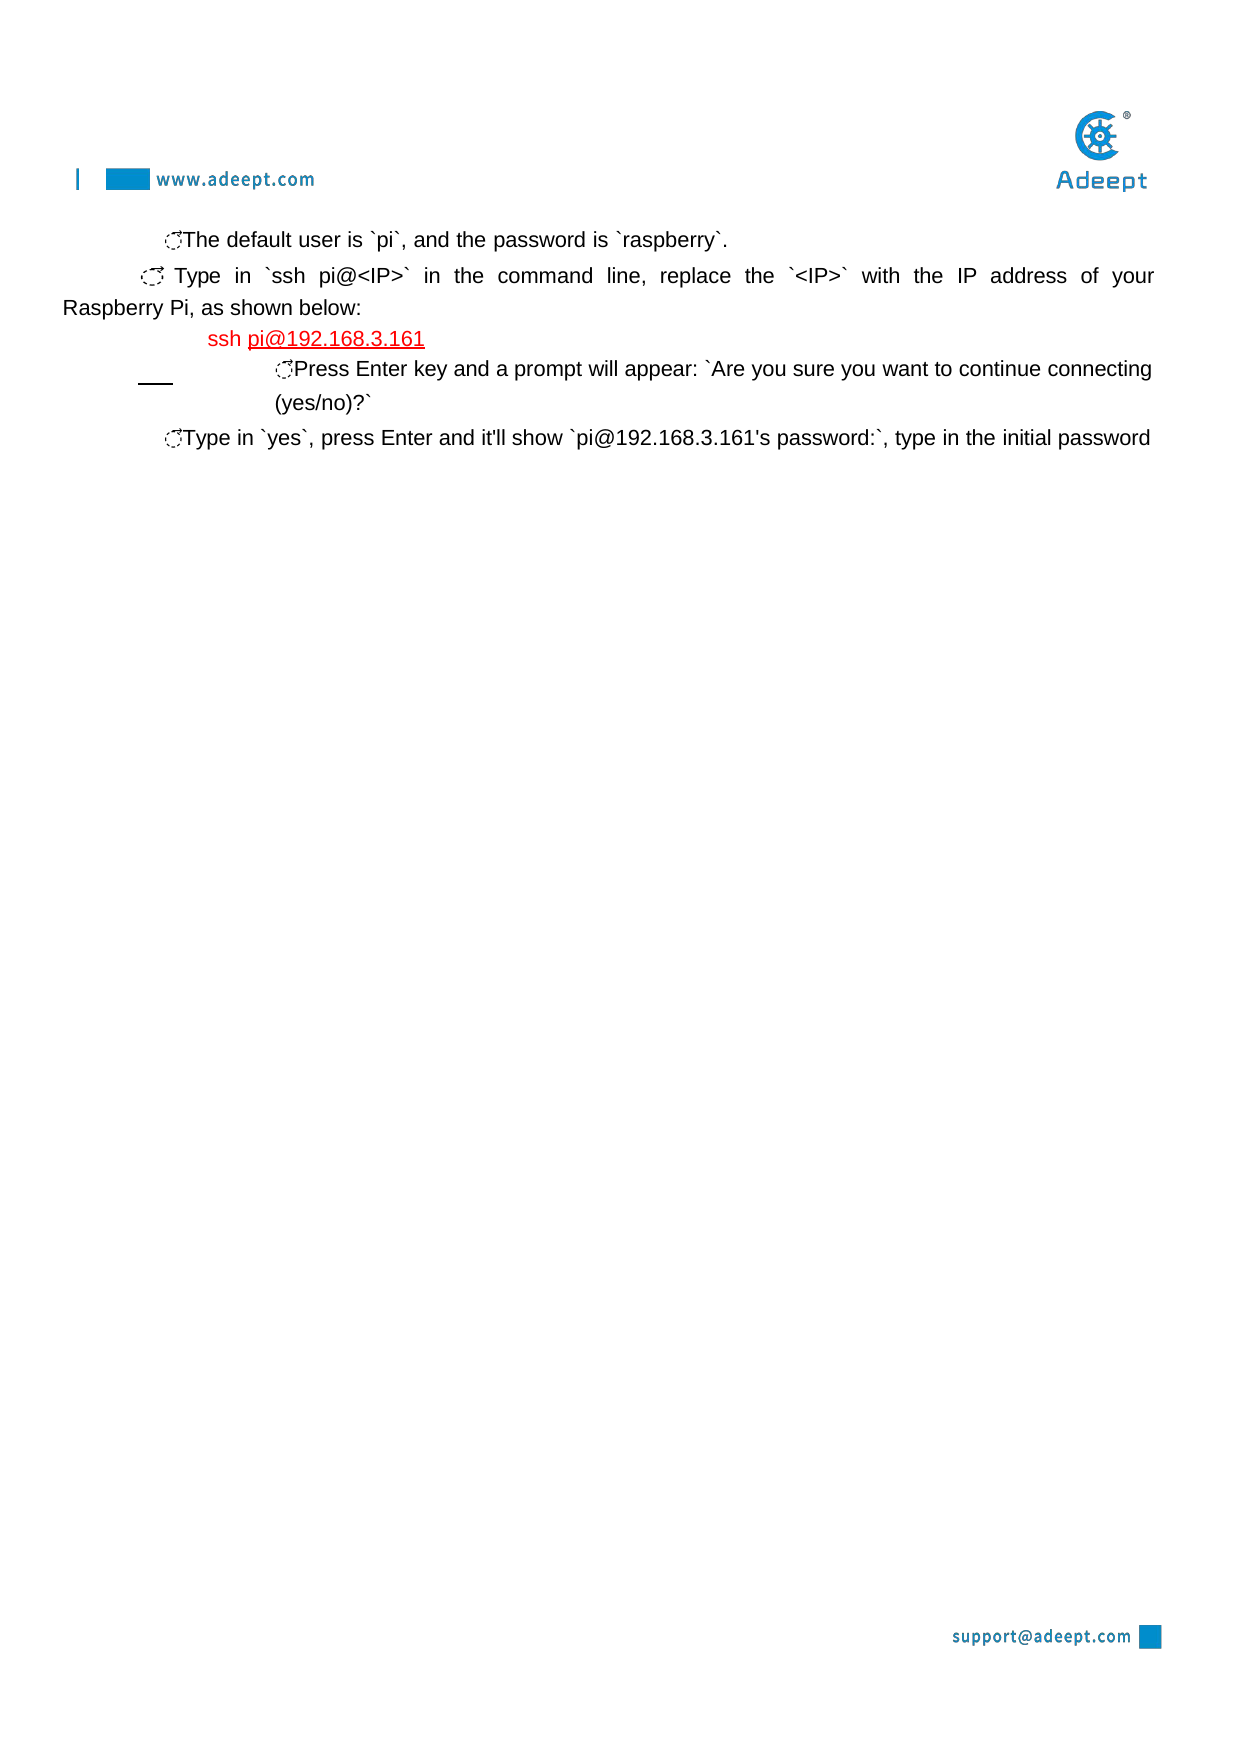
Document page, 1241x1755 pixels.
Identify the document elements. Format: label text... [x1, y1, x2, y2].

picture [1056, 111, 1147, 192]
picture [75, 167, 343, 191]
text ⃗The default user is `pi`, and the password is `raspberry`. [163, 221, 1178, 254]
text ssh pi@192.168.3.161 [207, 328, 1178, 351]
picture [947, 1625, 1139, 1649]
text ⃗ Type in `ssh pi@<IP>` in the command line, replace the `<IP>` with the IP address of your Raspberry Pi, as shown below: [62, 257, 1155, 322]
text ⃗Press Enter key and a prompt will appear: `Are you sure you want to continue connecting (yes/no)?` [163, 351, 1178, 417]
text ⃗Type in `yes`, press Enter and it'll show `pi@192.168.3.161's password:`, type in the initial password [163, 417, 1178, 452]
